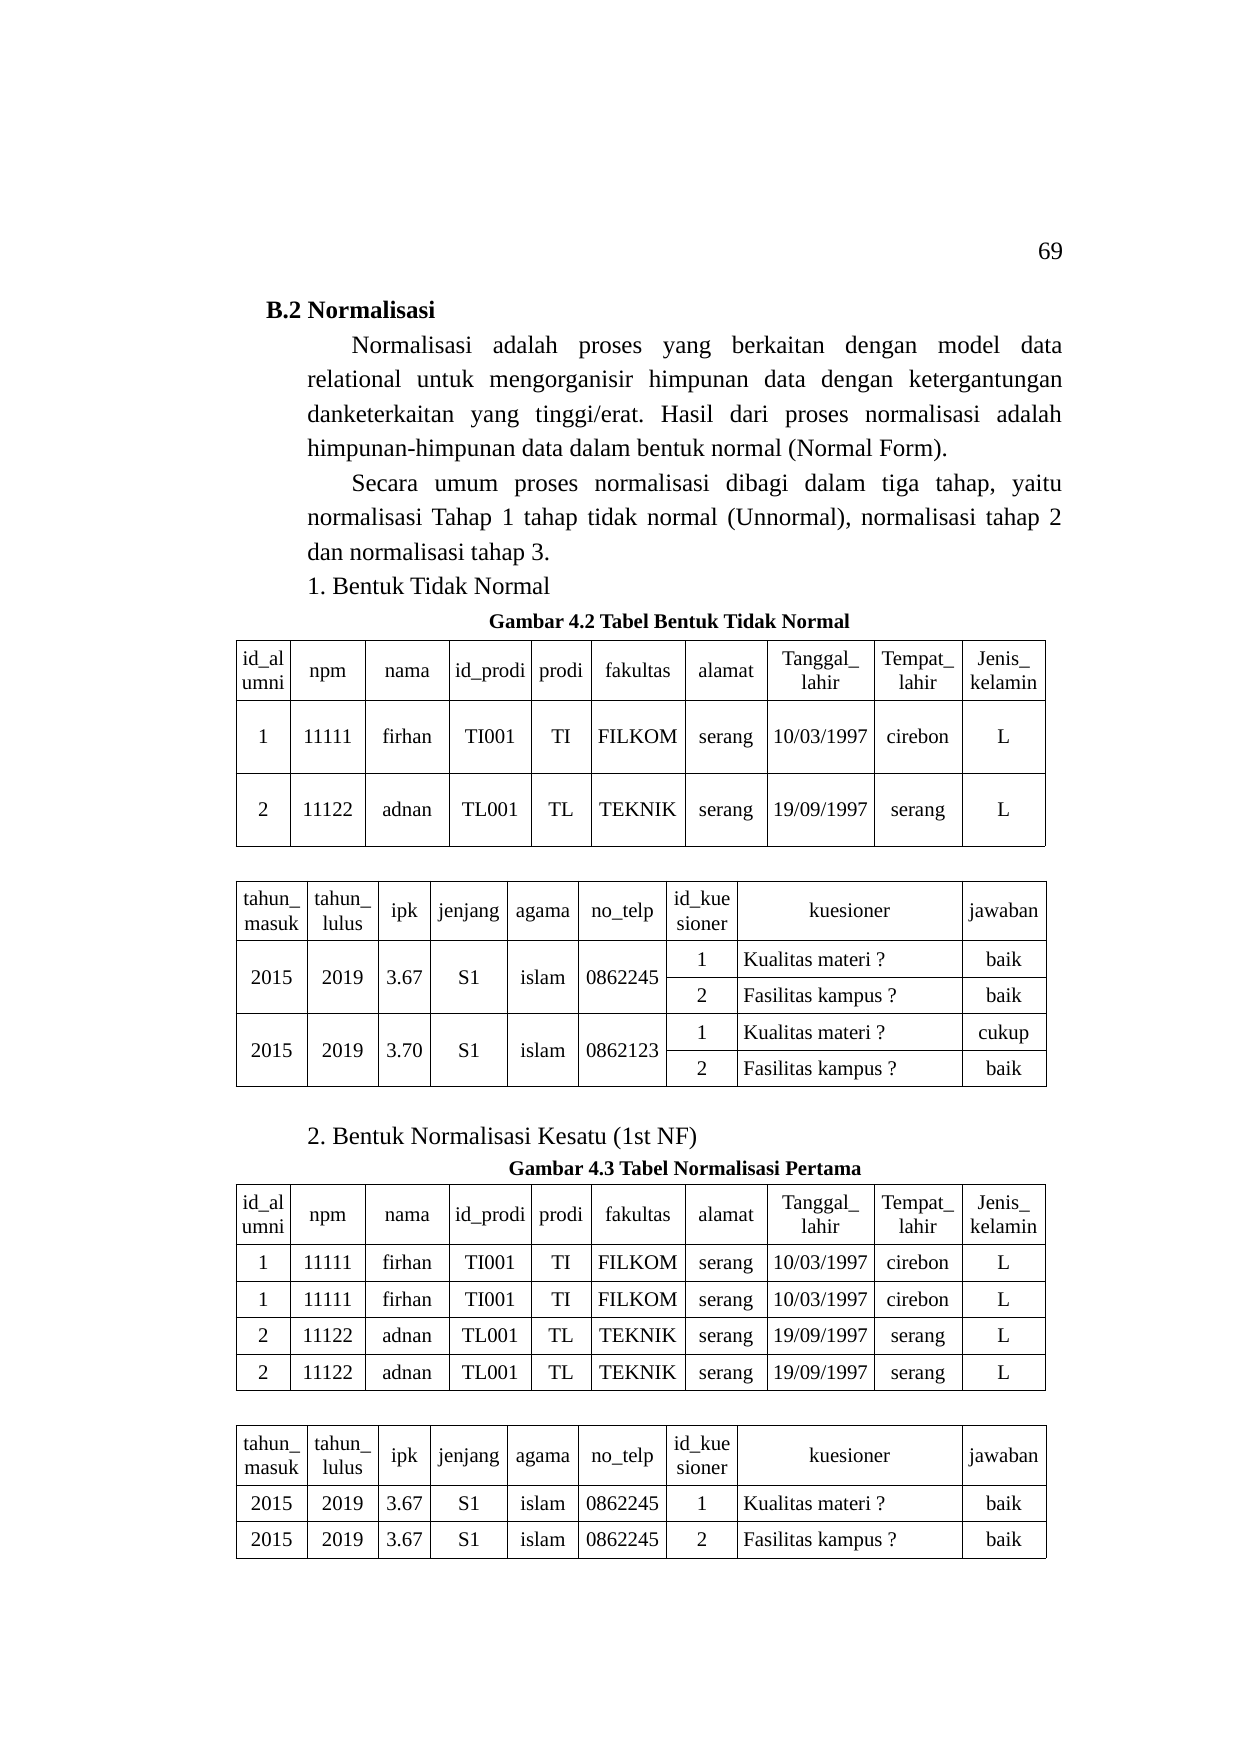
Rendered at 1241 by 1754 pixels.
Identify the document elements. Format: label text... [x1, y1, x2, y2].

table_header alamat [686, 641, 767, 700]
table_cell 11111 [291, 701, 365, 773]
table_cell islam [508, 1522, 578, 1558]
table_cell TL [532, 1318, 591, 1354]
table_cell 2 [667, 1051, 737, 1086]
table_header id_alumni [237, 1185, 290, 1244]
table_cell 2015 [237, 1014, 307, 1086]
table_cell 1 [667, 941, 737, 977]
table_cell [1046, 773, 1051, 809]
table_cell serang [686, 1318, 767, 1354]
table_header no_telp [579, 1426, 666, 1484]
table_cell TI [532, 1245, 591, 1281]
table_cell 1 [237, 701, 290, 773]
table_cell cirebon [875, 701, 962, 773]
table_cell cukup [963, 1014, 1046, 1050]
table_header id_prodi [450, 1185, 531, 1244]
table_cell 2 [237, 1355, 290, 1390]
table_header Jenis_ kelamin [963, 641, 1045, 700]
table_header tahun_masuk [237, 882, 307, 940]
text Gambar 4.2 Tabel Bentuk Tidak Normal [307, 606, 1063, 634]
table_cell TI001 [450, 1282, 531, 1317]
table_cell 0862245 [579, 1486, 666, 1521]
table_header jawaban [963, 882, 1046, 940]
table_cell 2015 [237, 941, 307, 1013]
table_cell 3.67 [379, 1486, 430, 1521]
table_cell 11111 [291, 1245, 365, 1281]
table_cell 11122 [291, 1355, 365, 1390]
table_cell S1 [431, 941, 507, 1013]
table_cell S1 [431, 1522, 507, 1558]
table_cell TI [532, 1282, 591, 1317]
table_cell firhan [366, 1245, 449, 1281]
table_cell adnan [366, 1318, 449, 1354]
table_cell serang [686, 1245, 767, 1281]
table_cell L [963, 774, 1045, 846]
table_header kuesioner [738, 1426, 962, 1484]
table_header [1047, 1425, 1051, 1484]
table_cell S1 [431, 1486, 507, 1521]
table_cell islam [508, 941, 578, 1013]
table_cell [1047, 1050, 1051, 1086]
table_cell Kualitas materi ? [738, 1486, 962, 1521]
table_header prodi [532, 641, 591, 700]
table_header tahun_masuk [237, 1426, 307, 1484]
table_cell 2 [667, 978, 737, 1013]
table_header id_kuesioner [667, 882, 737, 940]
table_cell adnan [366, 1355, 449, 1390]
table_cell 2019 [308, 1486, 378, 1521]
table_cell 10/03/1997 [768, 1282, 874, 1317]
table_cell serang [875, 1355, 962, 1390]
table_cell 2019 [308, 941, 378, 1013]
table_cell 10/03/1997 [768, 1245, 874, 1281]
table_cell firhan [366, 1282, 449, 1317]
table_cell 3.67 [379, 941, 430, 1013]
table_cell TI [532, 701, 591, 773]
table_cell baik [963, 1486, 1046, 1521]
table_cell L [963, 1318, 1045, 1354]
table_header fakultas [592, 641, 685, 700]
table_header jawaban [963, 1426, 1046, 1484]
table_cell adnan [366, 774, 449, 846]
table_cell TL [532, 1355, 591, 1390]
text Gambar 4.3 Tabel Normalisasi Pertama [307, 1156, 1063, 1179]
table_cell 2015 [237, 1486, 307, 1521]
table_cell 3.70 [379, 1014, 430, 1086]
table_header npm [291, 1185, 365, 1244]
table_cell baik [963, 1051, 1046, 1086]
table_header npm [291, 641, 365, 700]
table_cell 19/09/1997 [768, 1318, 874, 1354]
table_header prodi [532, 1185, 591, 1244]
table_cell TL [532, 774, 591, 846]
table_cell TL001 [450, 1355, 531, 1390]
table_cell 19/09/1997 [768, 1355, 874, 1390]
table_cell [1046, 1244, 1051, 1281]
table_cell Kualitas materi ? [738, 941, 962, 977]
table_header Tempat_ lahir [875, 641, 962, 700]
table_cell [1046, 700, 1051, 736]
table_cell TEKNIK [592, 774, 685, 846]
text Secara umum proses normalisasi dibagi dalam tiga tahap, yaitu normalisasi Tahap 1 tahap tidak normal (Unnormal), normalisasi tahap 2 dan normalisasi tahap 3. [307, 468, 1063, 565]
table_cell [1046, 1354, 1051, 1390]
table_cell baik [963, 941, 1046, 977]
table_header agama [508, 882, 578, 940]
table_header nama [366, 1185, 449, 1244]
table_cell 2019 [308, 1014, 378, 1086]
table_cell 2019 [308, 1522, 378, 1558]
table_cell TI001 [450, 1245, 531, 1281]
table_cell [1047, 1485, 1051, 1521]
table_cell serang [686, 701, 767, 773]
table_cell FILKOM [592, 1282, 685, 1317]
table_cell 11111 [291, 1282, 365, 1317]
table_header jenjang [431, 882, 507, 940]
table_header id_prodi [450, 641, 531, 700]
table_cell Kualitas materi ? [738, 1014, 962, 1050]
table_cell islam [508, 1014, 578, 1086]
table_cell [1046, 736, 1051, 773]
table_cell firhan [366, 701, 449, 773]
table_cell 1 [667, 1486, 737, 1521]
table_cell 10/03/1997 [768, 701, 874, 773]
table_cell cirebon [875, 1245, 962, 1281]
table_cell baik [963, 978, 1046, 1013]
table_header [1046, 640, 1051, 700]
table_cell serang [686, 1355, 767, 1390]
table_cell Fasilitas kampus ? [738, 978, 962, 1013]
table_cell L [963, 1245, 1045, 1281]
table_cell islam [508, 1486, 578, 1521]
table_header id_kuesioner [667, 1426, 737, 1484]
table_cell serang [875, 774, 962, 846]
table_header ipk [379, 1426, 430, 1484]
table_cell serang [686, 774, 767, 846]
table_cell TL001 [450, 1318, 531, 1354]
table_header ipk [379, 882, 430, 940]
table_header kuesioner [738, 882, 962, 940]
table_cell TEKNIK [592, 1318, 685, 1354]
table_cell TEKNIK [592, 1355, 685, 1390]
table_cell 11122 [291, 774, 365, 846]
table_cell S1 [431, 1014, 507, 1086]
table_cell 2 [667, 1522, 737, 1558]
table_cell 0862245 [579, 1522, 666, 1558]
table_header fakultas [592, 1185, 685, 1244]
table_cell 1 [237, 1245, 290, 1281]
table_cell [1047, 1013, 1051, 1050]
table_cell 2 [237, 774, 290, 846]
table_cell Fasilitas kampus ? [738, 1522, 962, 1558]
table_cell 19/09/1997 [768, 774, 874, 846]
table_cell 1 [237, 1282, 290, 1317]
table_cell Fasilitas kampus ? [738, 1051, 962, 1086]
table_cell serang [686, 1282, 767, 1317]
table_cell TL001 [450, 774, 531, 846]
table_header Jenis_ kelamin [963, 1185, 1045, 1244]
table_cell L [963, 701, 1045, 773]
table_header jenjang [431, 1426, 507, 1484]
table_cell 3.67 [379, 1522, 430, 1558]
table_header no_telp [579, 882, 666, 940]
table_cell 0862123 [579, 1014, 666, 1086]
table_cell baik [963, 1522, 1046, 1558]
table_header Tempat_ lahir [875, 1185, 962, 1244]
table_cell [1047, 977, 1051, 1013]
table_cell FILKOM [592, 1245, 685, 1281]
text 1. Bentuk Tidak Normal [307, 571, 1063, 600]
table_cell cirebon [875, 1282, 962, 1317]
table_cell FILKOM [592, 701, 685, 773]
table_header [1046, 1184, 1051, 1244]
table_header Tanggal_ lahir [768, 641, 874, 700]
table_cell [1046, 1317, 1051, 1354]
table_cell L [963, 1355, 1045, 1390]
table_cell L [963, 1282, 1045, 1317]
text B.2 Normalisasi [266, 295, 1063, 324]
table_cell 2015 [237, 1522, 307, 1558]
table_cell 2 [237, 1318, 290, 1354]
table_header [1047, 881, 1051, 940]
table_header tahun_lulus [308, 1426, 378, 1484]
table_cell [1046, 809, 1051, 846]
table_cell [1047, 940, 1051, 977]
table_cell serang [875, 1318, 962, 1354]
text 2. Bentuk Normalisasi Kesatu (1st NF) [307, 1121, 1063, 1150]
table_header Tanggal_ lahir [768, 1185, 874, 1244]
table_header alamat [686, 1185, 767, 1244]
table_cell 11122 [291, 1318, 365, 1354]
table_header nama [366, 641, 449, 700]
table_cell 1 [667, 1014, 737, 1050]
table_cell [1046, 1281, 1051, 1317]
table_cell TI001 [450, 701, 531, 773]
table_cell 0862245 [579, 941, 666, 1013]
text Normalisasi adalah proses yang berkaitan dengan model data relational untuk mengorganisir himpunan data dengan ketergantungan danketerkaitan yang tinggi/erat. Hasil dari proses normalisasi adalah himpunan-himpunan data dalam bentuk normal (Normal Form). [307, 330, 1063, 462]
table_cell [1047, 1521, 1051, 1558]
table_header id_alumni [237, 641, 290, 700]
table_header tahun_lulus [308, 882, 378, 940]
table_header agama [508, 1426, 578, 1484]
